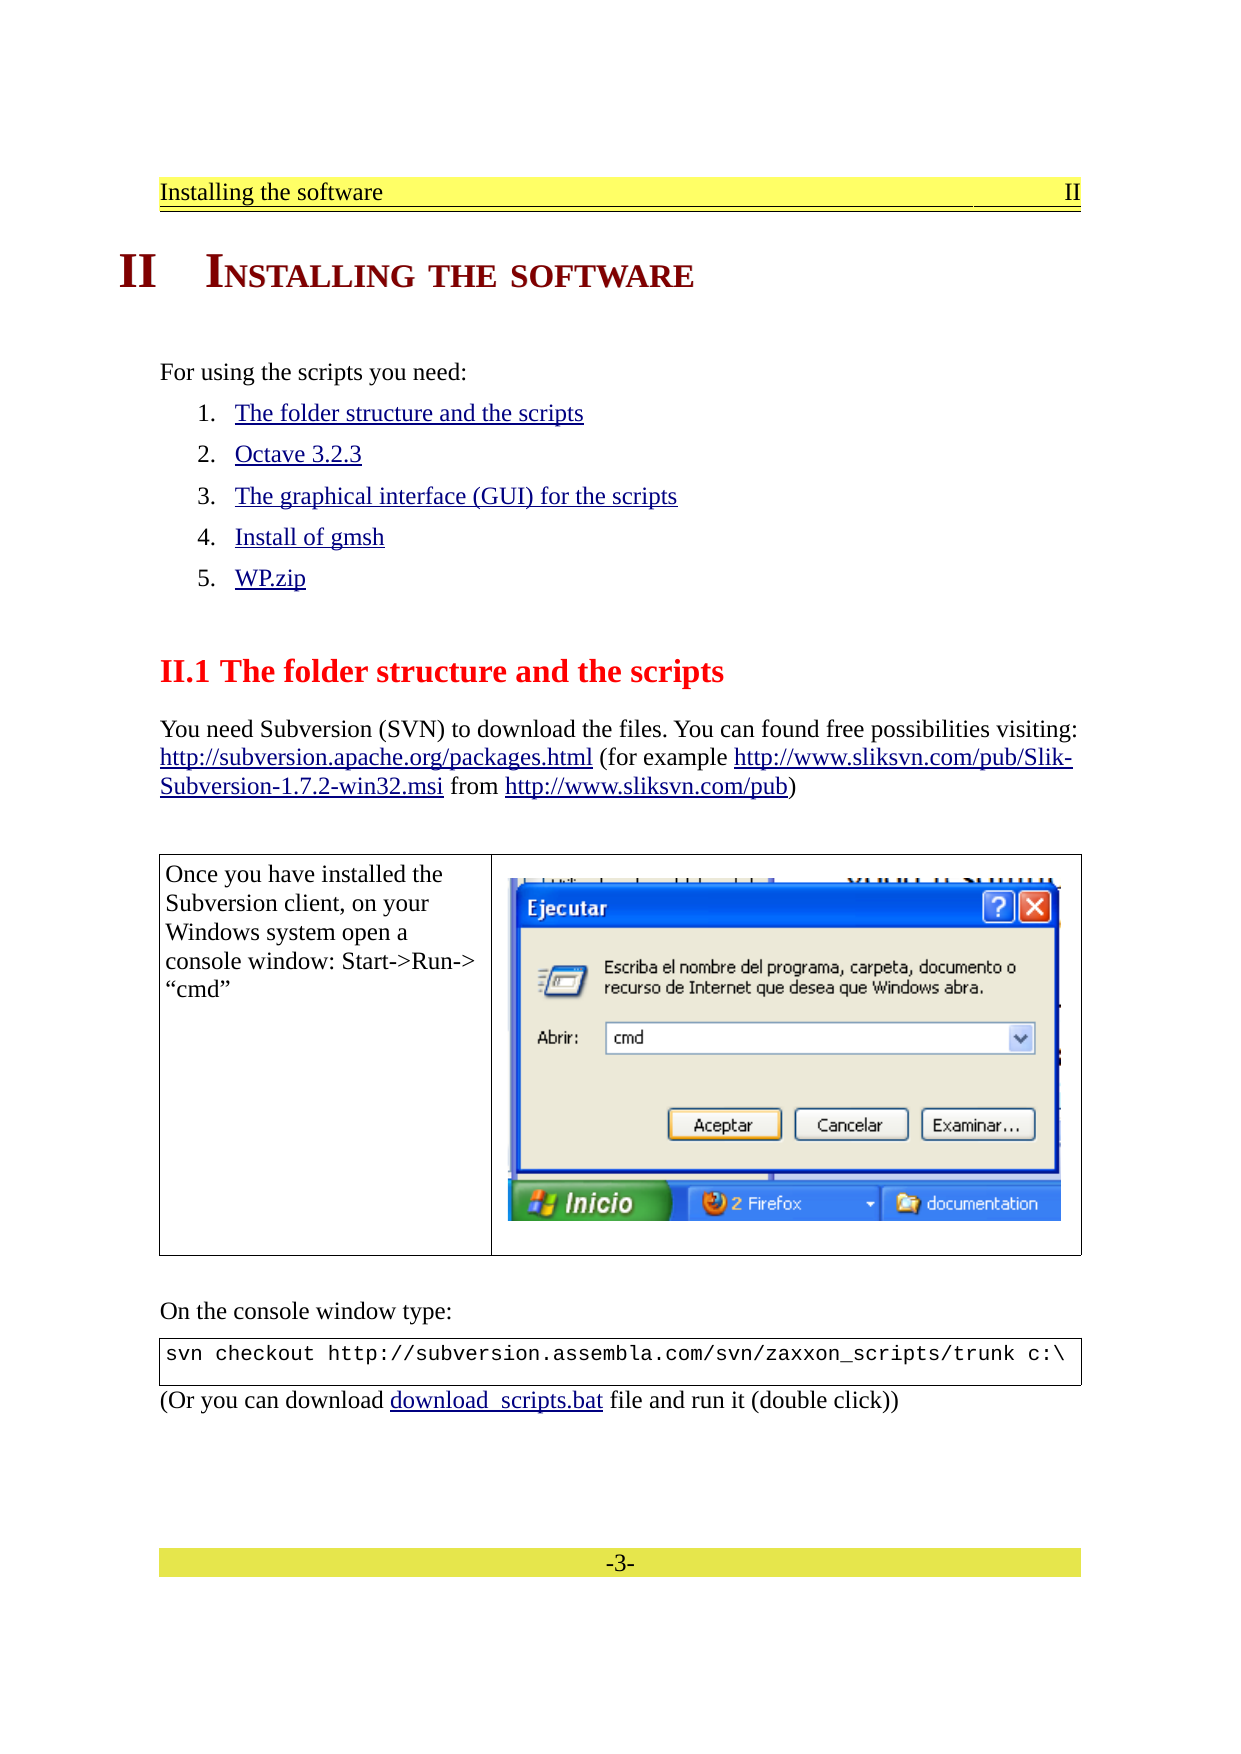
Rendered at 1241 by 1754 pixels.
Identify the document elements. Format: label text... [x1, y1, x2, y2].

table_header [492, 855, 1081, 1255]
text On the console window type: [159, 1296, 1081, 1325]
picture [507, 878, 1061, 1221]
list Octave 3.2.3 [197, 439, 1081, 468]
list The graphical interface (GUI) for the scripts [197, 481, 1081, 509]
text (Or you can download download_scripts.bat file and run it (double click)) [159, 1386, 1081, 1414]
text You need Subversion (SVN) to download the files. You can found free possibilities visiting: http://subversion.apache.org/packages.html (for example http://www.sliksvn.com/pub/Slik-Subversion-1.7.2-win32.msi from http://www.sliksvn.com/pub) [159, 714, 1081, 800]
list Install of gmsh [197, 522, 1081, 551]
subtitle Installing the software [118, 240, 1081, 298]
subtitle The folder structure and the scripts [159, 652, 1081, 690]
table_header Once you have installed the Subversion client, on your Windows system open a console window: Start->Run-> “cmd” [160, 855, 491, 1255]
list WP.zip [197, 563, 1081, 592]
list The folder structure and the scripts [197, 398, 1081, 427]
table_header svn checkout http://subversion.assembla.com/svn/zaxxon_scripts/trunk c:\ [160, 1339, 1081, 1385]
text For using the scripts you need: [159, 357, 1081, 386]
